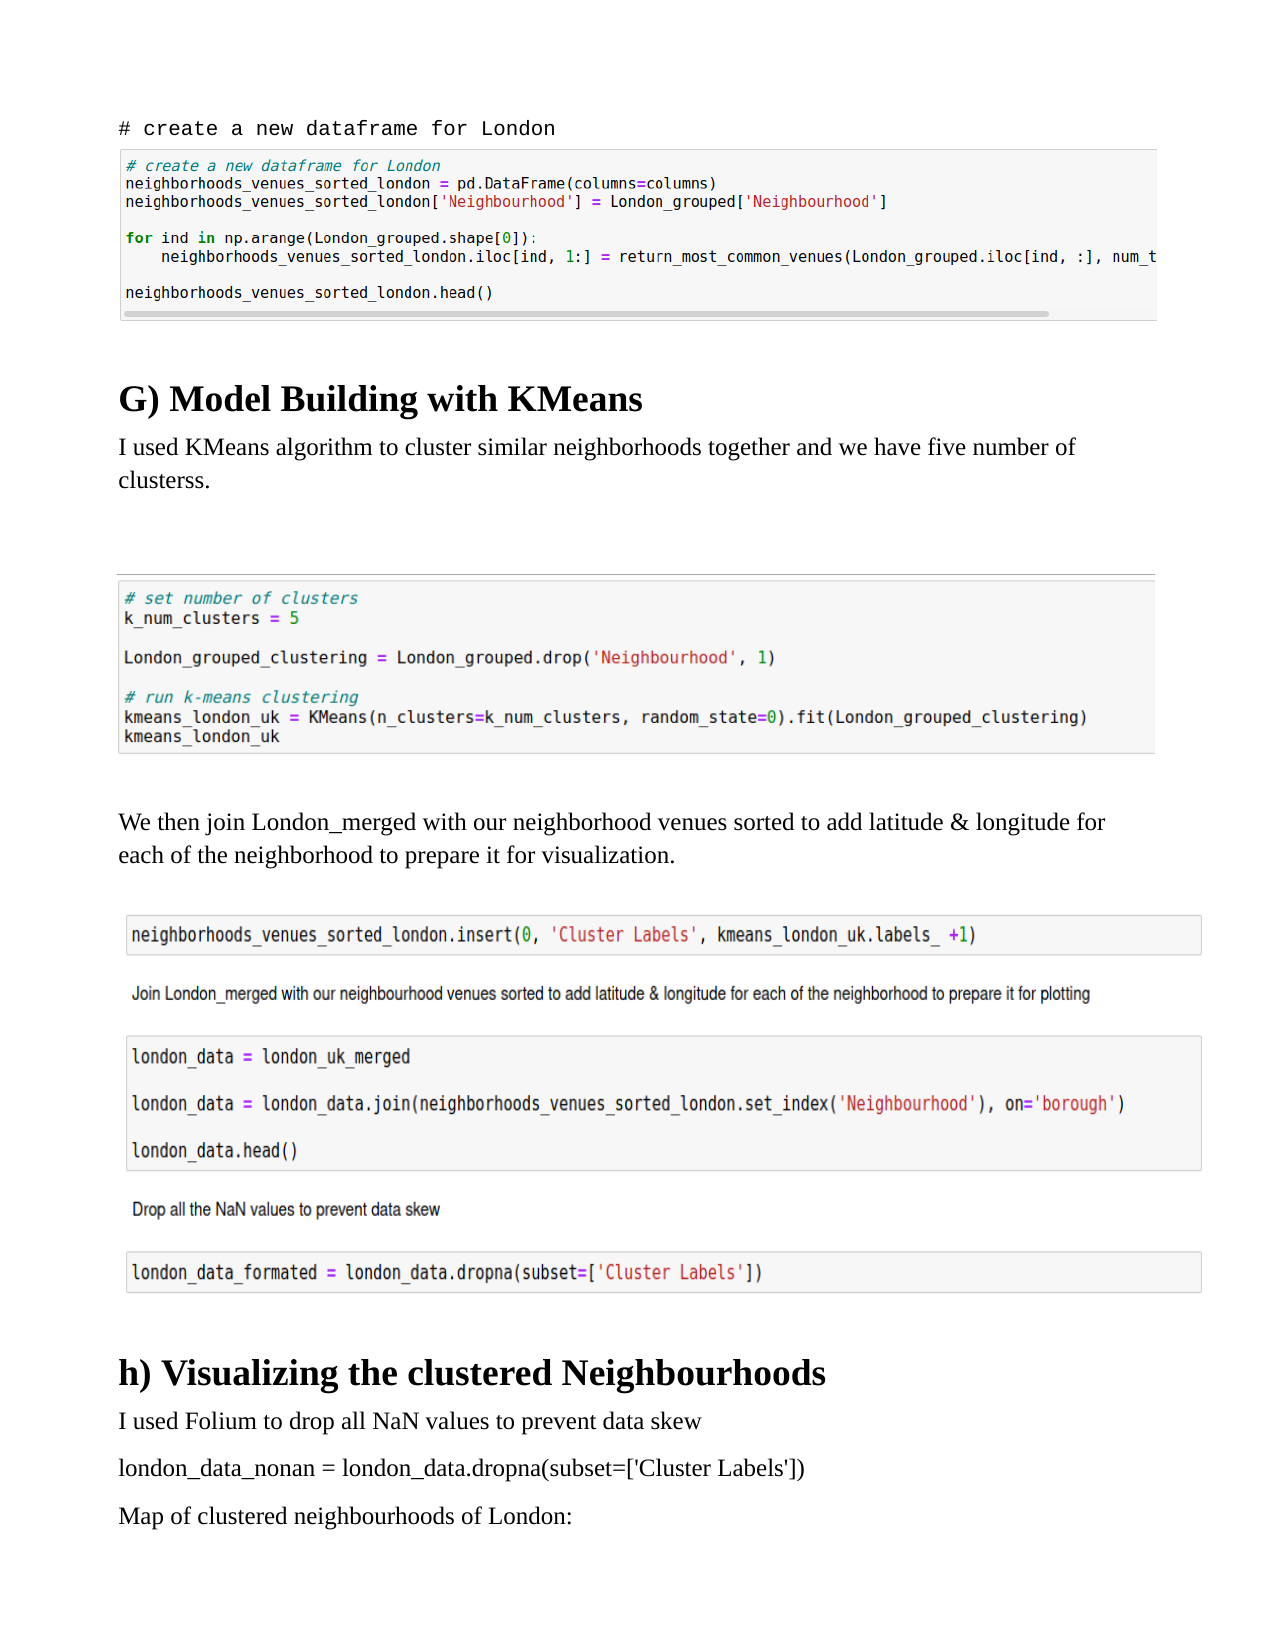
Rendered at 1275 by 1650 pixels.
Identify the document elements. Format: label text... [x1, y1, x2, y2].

subtitle h) Visualizing the clustered Neighbourhoods [118, 1350, 1157, 1393]
text I used Folium to drop all NaN values to prevent data skew [118, 1406, 1157, 1435]
subtitle G) Model Building with KMeans [118, 377, 1157, 420]
picture [118, 902, 1208, 1306]
text We then join London_merged with our neighborhood venues sorted to add latitude & longitude for each of the neighborhood to prepare it for visualization. [118, 807, 1157, 869]
text I used KMeans algorithm to cluster similar neighborhoods together and we have five number of clusterss. [118, 432, 1157, 494]
text # create a new dataframe for London [118, 118, 1157, 141]
text london_data_nonan = london_data.dropna(subset=['Cluster Labels']) [118, 1453, 1157, 1482]
picture [118, 141, 1157, 332]
text Map of clustered neighbourhoods of London: [118, 1501, 1157, 1530]
picture [116, 574, 1156, 756]
